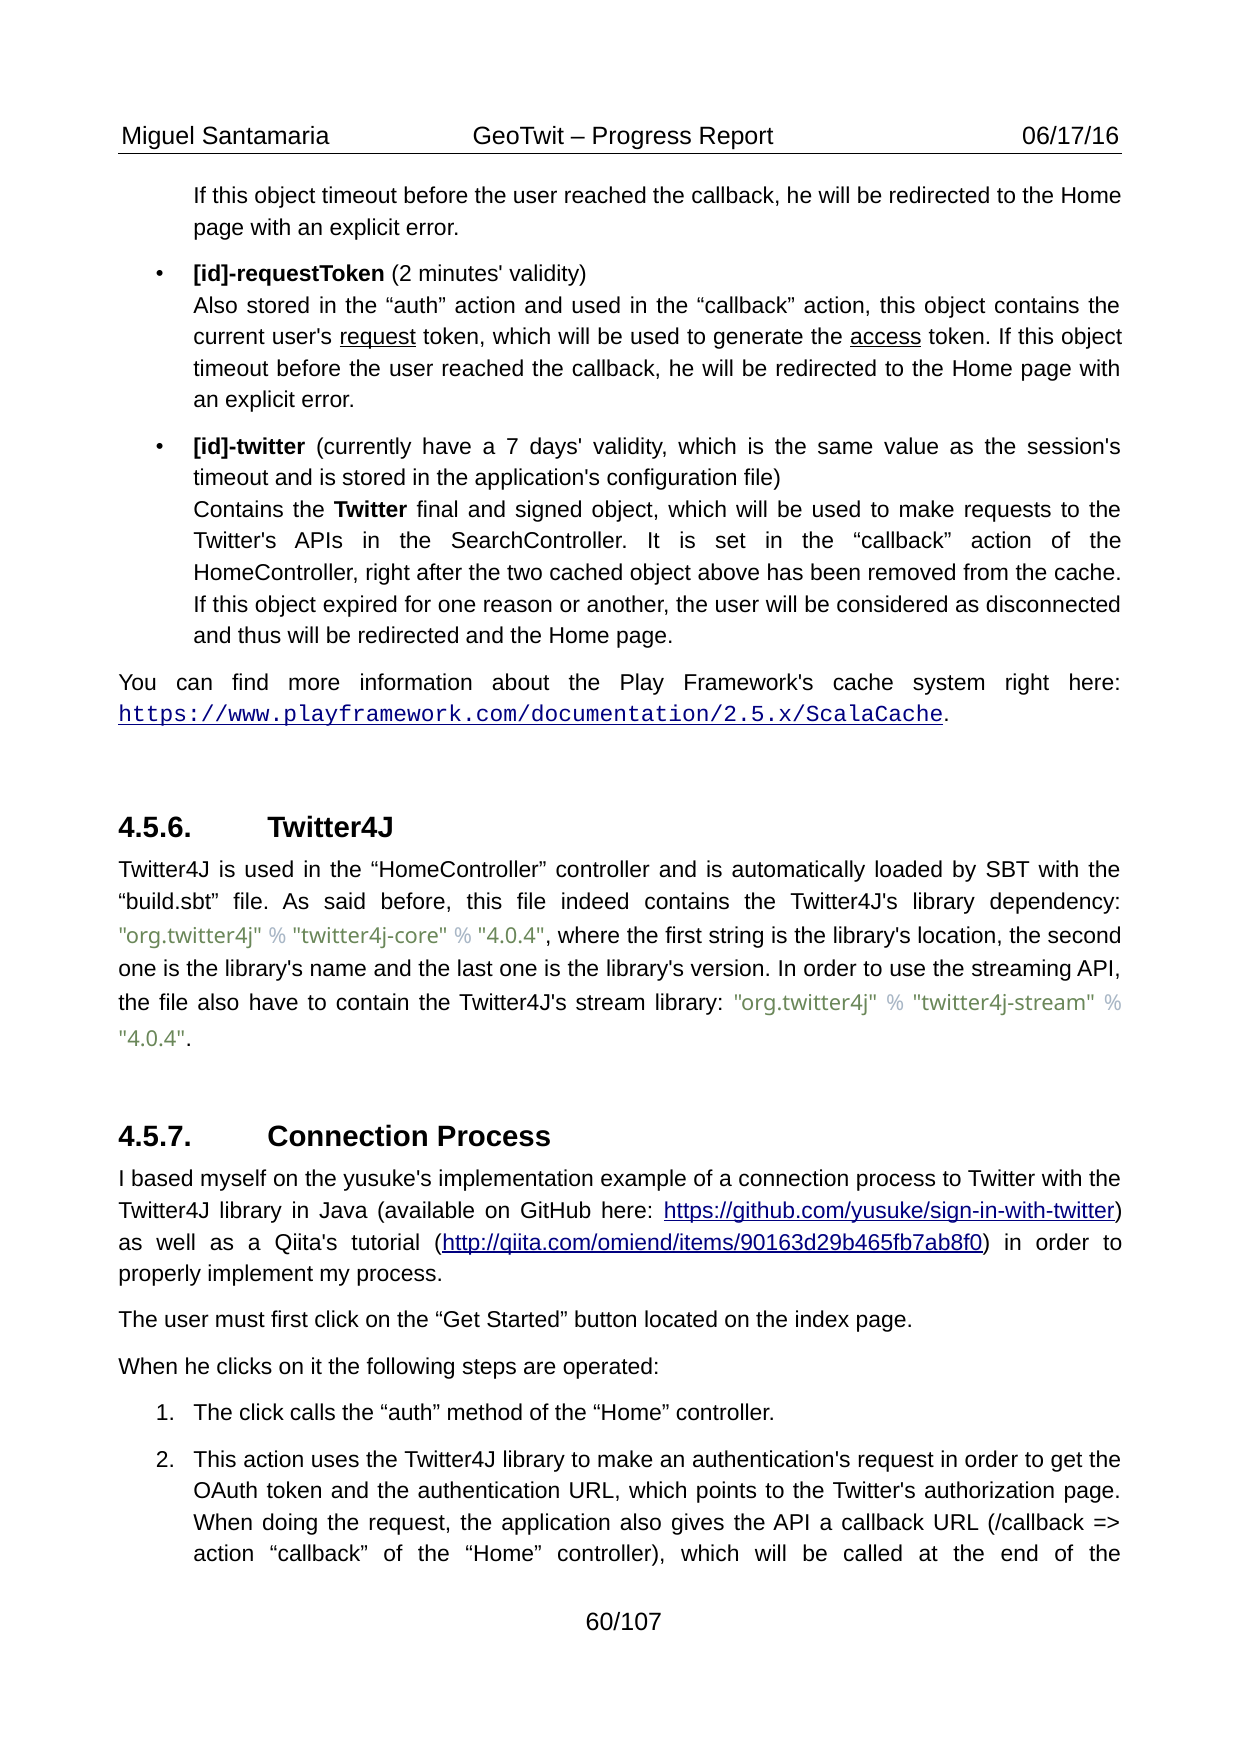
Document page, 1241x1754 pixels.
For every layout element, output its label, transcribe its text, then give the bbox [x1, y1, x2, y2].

list The click calls the “auth” method of the “Home” controller. [156, 1399, 1122, 1426]
subtitle Twitter4J [118, 810, 1122, 843]
text I based myself on the yusuke's implementation example of a connection process to Twitter with the Twitter4J library in Java (available on GitHub here: https://github.com/yusuke/sign-in-with-twitter) as well as a Qiita's tutorial (http://qiita.com/omiend/items/90163d29b465fb7ab8f0) in order to properly implement my process. [118, 1165, 1122, 1286]
text Twitter4J is used in the “HomeController” controller and is automatically loaded by SBT with the “build.sbt” file. As said before, this file indeed contains the Twitter4J's library dependency: "org.twitter4j" % "twitter4j-core" % "4.0.4", where the first string is the library's location, the second one is the library's name and the last one is the library's version. In order to use the streaming API, the file also have to contain the Twitter4J's stream library: "org.twitter4j" % "twitter4j-stream" % "4.0.4". [118, 856, 1122, 1053]
list If this object timeout before the user reached the callback, he will be redirected to the Home page with an explicit error. [156, 182, 1122, 240]
list This action uses the Twitter4J library to make an authentication's request in order to get the OAuth token and the authentication URL, which points to the Twitter's authorization page. When doing the request, the application also gives the API a callback URL (/callback => action “callback” of the “Home” controller), which will be called at the end of the [156, 1446, 1122, 1567]
text The user must first click on the “Get Started” button located on the index page. [118, 1306, 1122, 1333]
text When he clicks on it the following steps are operated: [118, 1353, 1122, 1379]
list Contains the Twitter final and signed object, which will be used to make requests to the Twitter's APIs in the SearchController. It is set in the “callback” action of the HomeController, right after the two cached object above has been removed from the cache. If this object expired for one reason or another, the user will be considered as disconnected and thus will be redirected and the Home page. [156, 496, 1122, 648]
list [id]-requestToken (2 minutes' validity) [156, 260, 1122, 287]
list Also stored in the “auth” action and used in the “callback” action, this object contains the current user's request token, which will be used to generate the access token. If this object timeout before the user reached the callback, he will be redirected to the Home page with an explicit error. [156, 292, 1122, 413]
list [id]-twitter (currently have a 7 days' validity, which is the same value as the session's timeout and is stored in the application's configuration file) [156, 433, 1122, 491]
subtitle Connection Process [118, 1119, 1122, 1153]
text You can find more information about the Play Framework's cache system right here: https://www.playframework.com/documentation/2.5.x/ScalaCache. [118, 668, 1122, 728]
